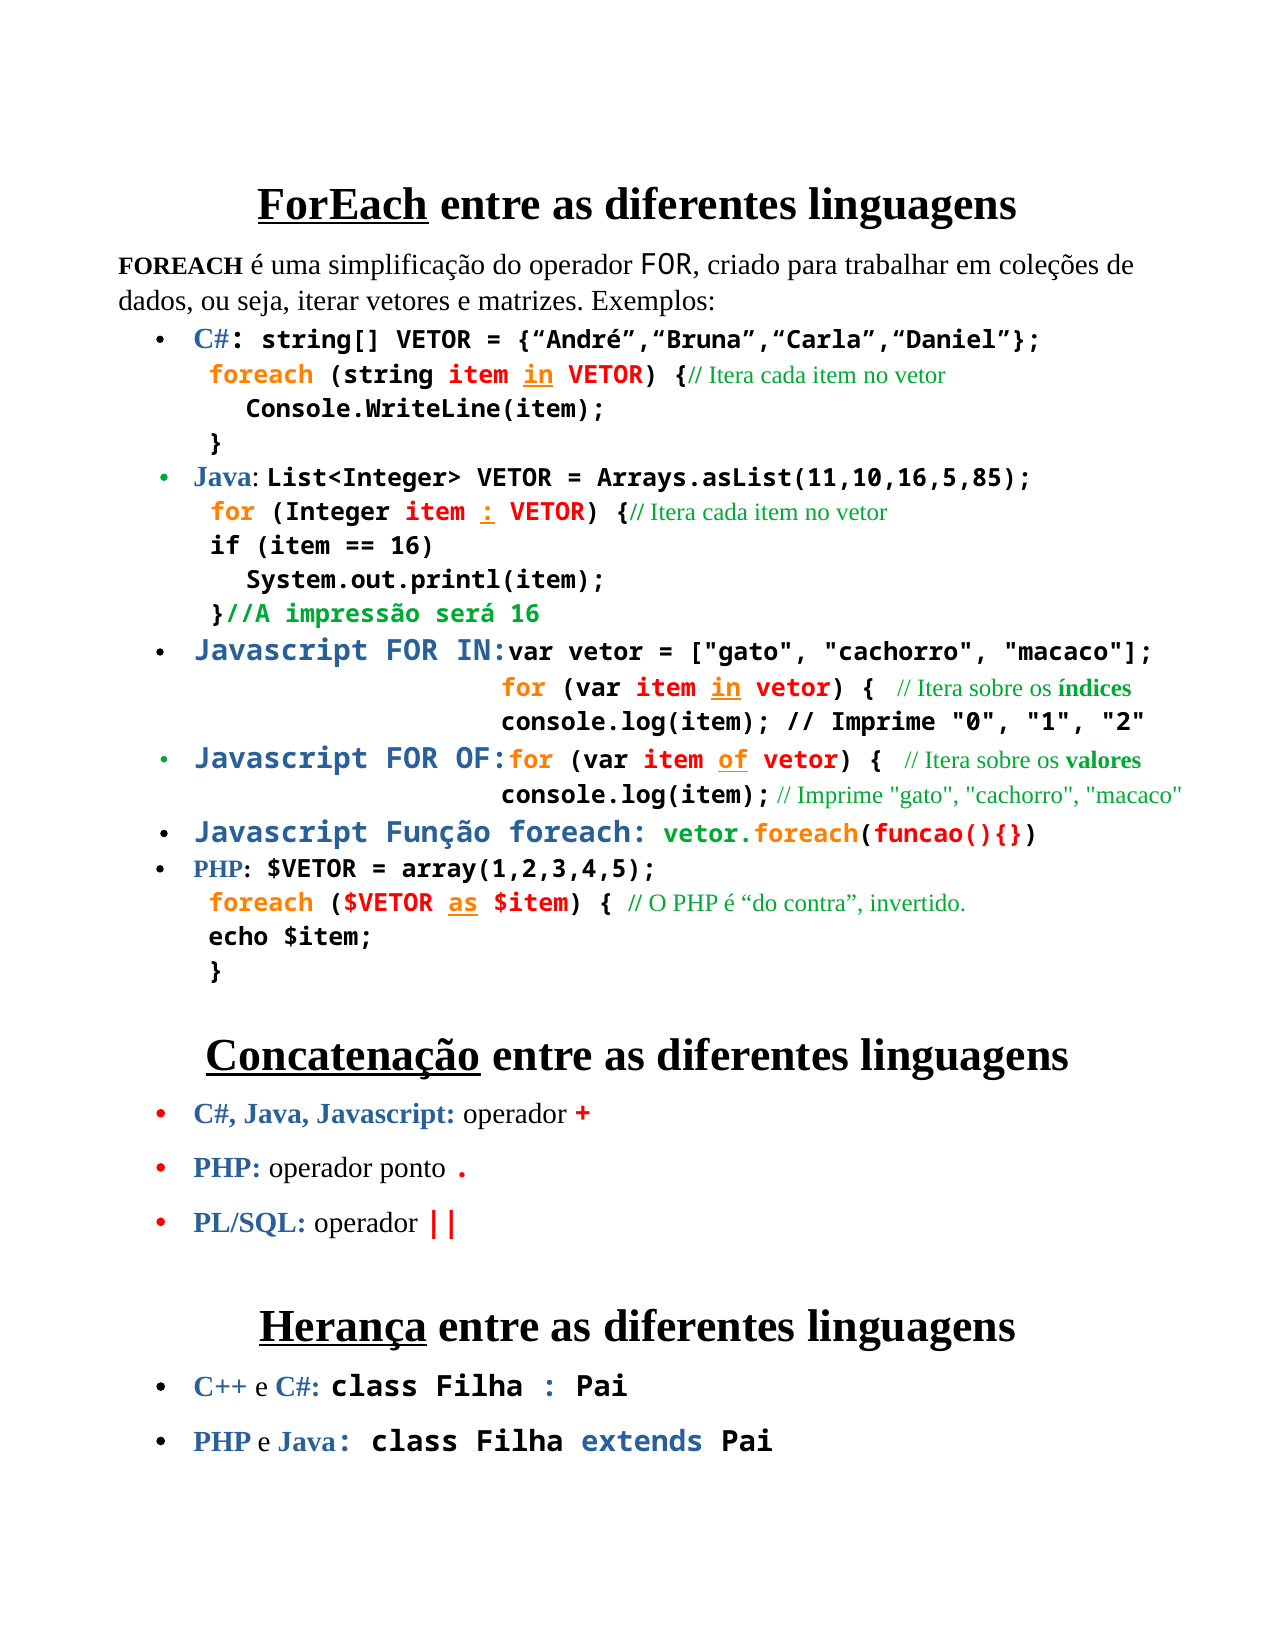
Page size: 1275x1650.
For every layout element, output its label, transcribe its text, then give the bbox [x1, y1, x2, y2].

list C#: string[] VETOR = {“André”,“Bruna”,“Carla”,“Daniel”}; foreach (string item in VETOR) {// Itera cada item no vetor Console.WriteLine(item); } [156, 317, 1157, 459]
list PHP: $VETOR = array(1,2,3,4,5); foreach ($VETOR as $item) { // O PHP é “do contra”, invertido. echo $item; } [156, 851, 1157, 987]
text Concatenação entre as diferentes linguagens [118, 1028, 1157, 1080]
list Java: List<Integer> VETOR = Arrays.asList(11,10,16,5,85); for (Integer item : VETOR) {// Itera cada item no vetor if (item == 16) System.out.printl(item); }//A impressão será 16 [159, 459, 1163, 629]
list Javascript Função foreach: vetor.foreach(funcao(){}) [159, 811, 1163, 851]
list Javascript FOR IN:var vetor = ["gato", "cachorro", "macaco"]; for (var item in vetor) { // Itera sobre os índices console.log(item); // Imprime "0", "1", "2" [156, 629, 1157, 737]
list PHP e Java: class Filha extends Pai [156, 1420, 1157, 1460]
list Javascript FOR OF:for (var item of vetor) { // Itera sobre os valores console.log(item); // Imprime "gato", "cachorro", "macaco" [159, 737, 1186, 811]
list PHP: operador ponto . [156, 1147, 1157, 1186]
text ForEach entre as diferentes linguagens [118, 176, 1157, 229]
list C++ e C#: class Filha : Pai [156, 1366, 1157, 1405]
text FOREACH é uma simplificação do operador FOR, criado para trabalhar em coleções de dados, ou seja, iterar vetores e matrizes. Exemplos: [118, 244, 1157, 317]
list PL/SQL: operador || [156, 1201, 1157, 1241]
text Herança entre as diferentes linguagens [118, 1298, 1157, 1351]
list C#, Java, Javascript: operador + [156, 1092, 1157, 1132]
